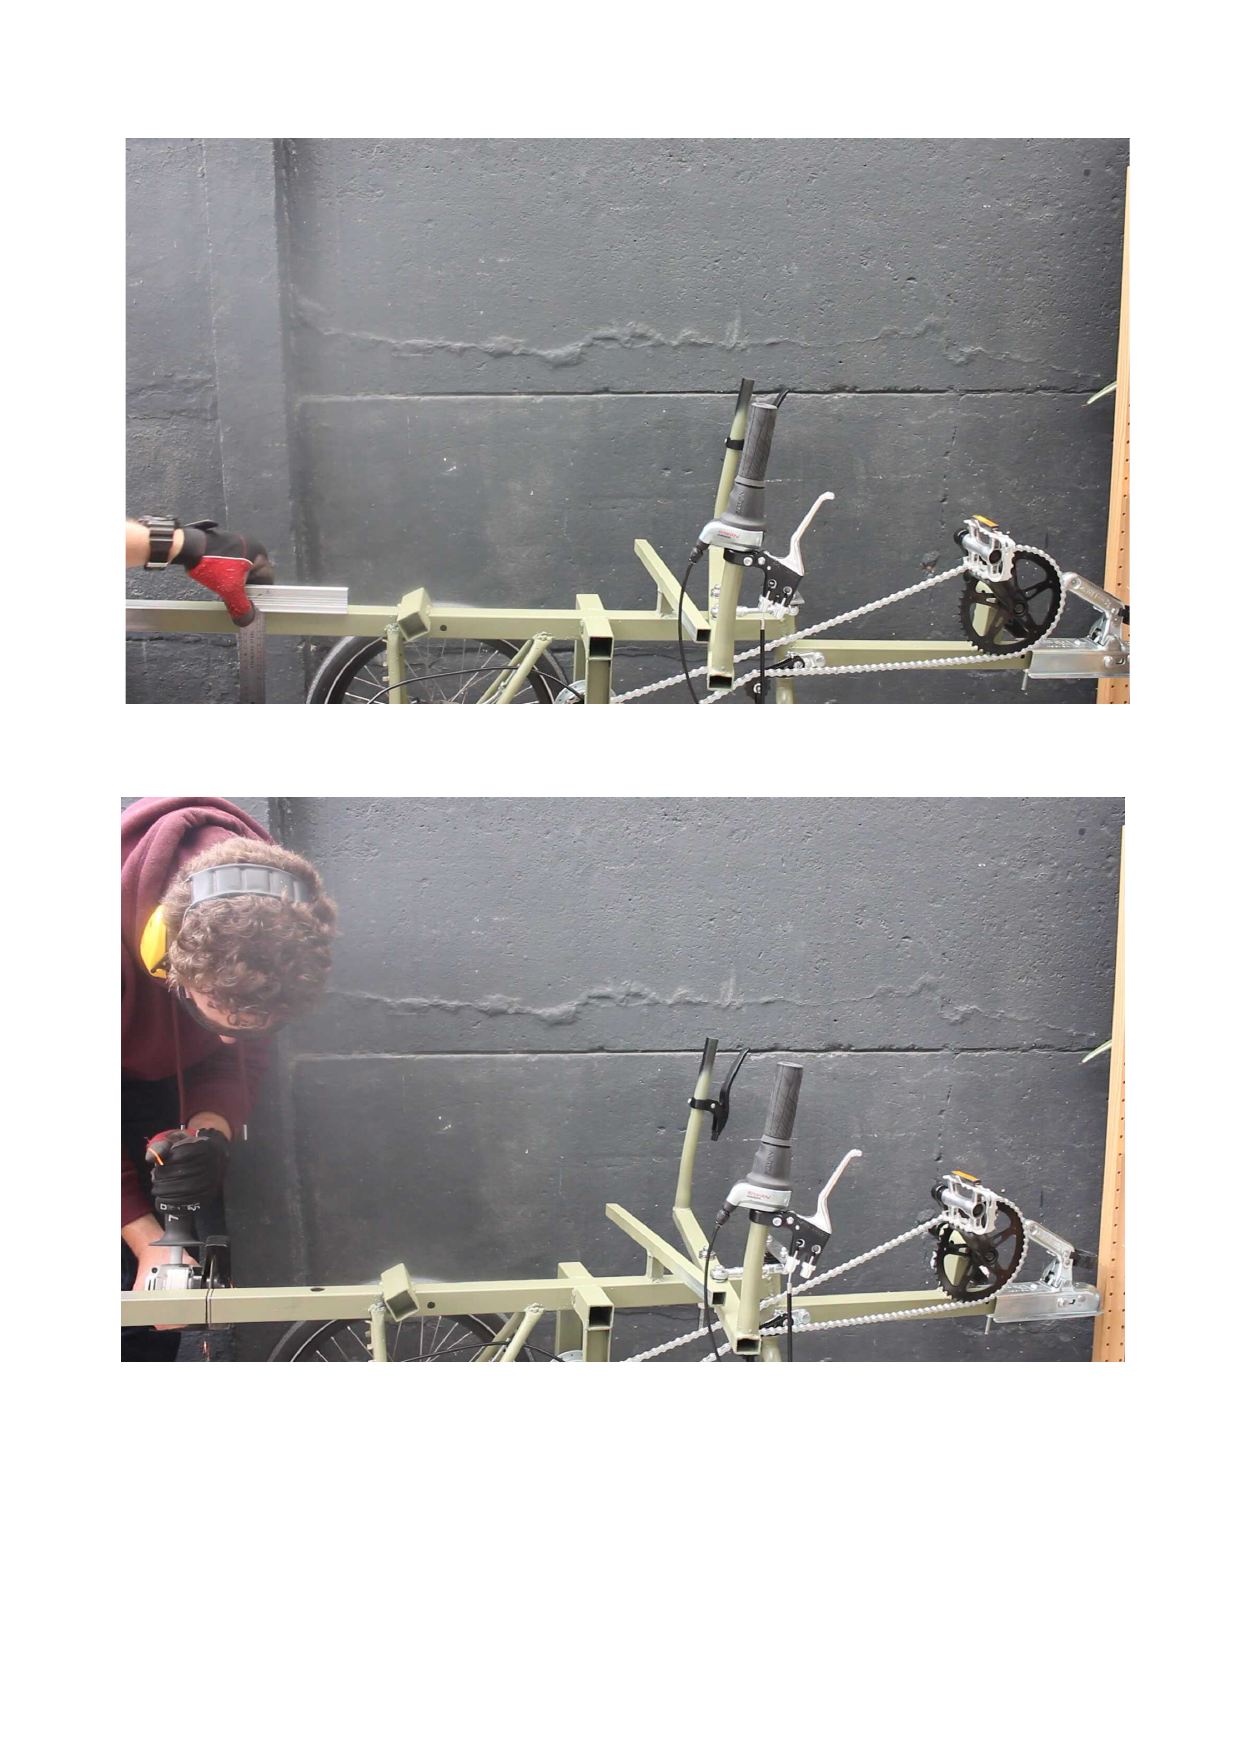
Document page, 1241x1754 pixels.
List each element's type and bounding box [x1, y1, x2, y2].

picture [125, 138, 1130, 704]
picture [121, 797, 1125, 1362]
